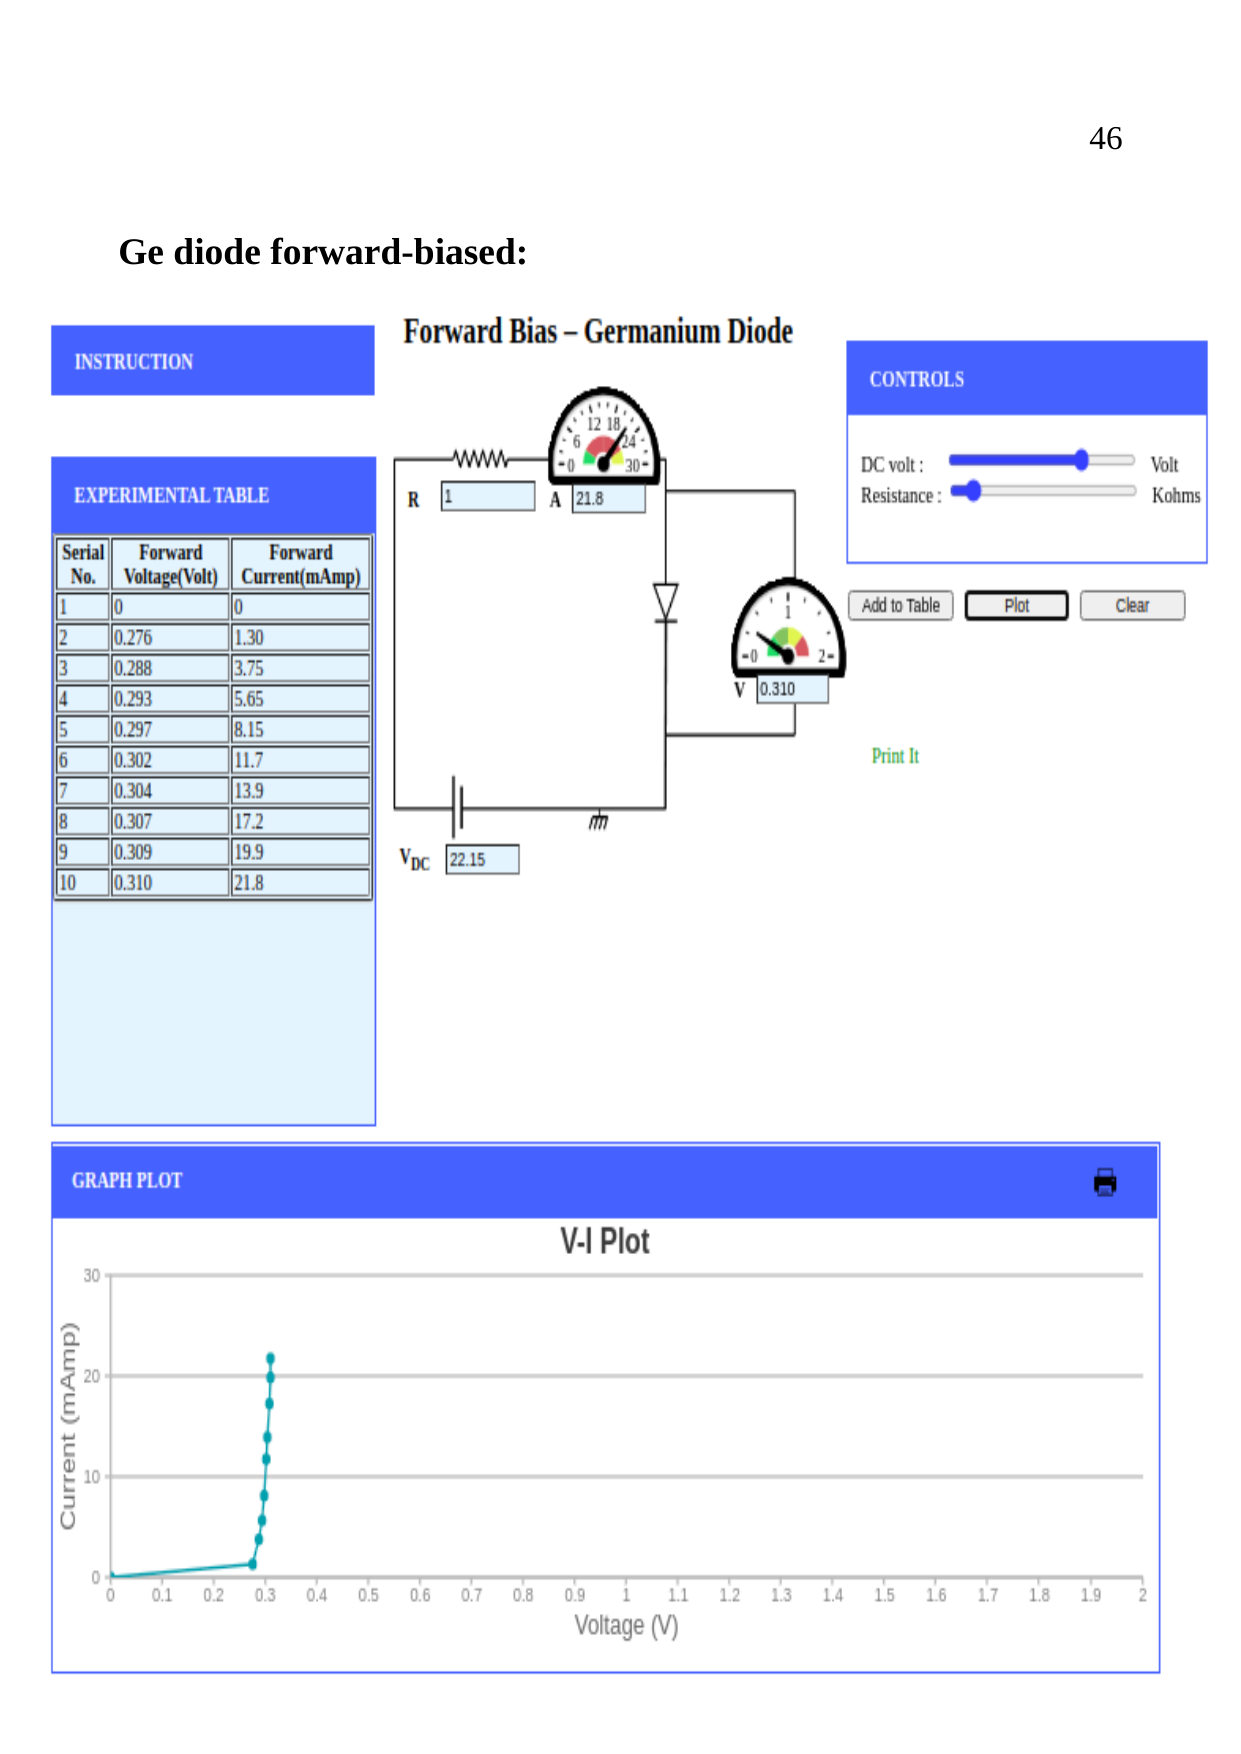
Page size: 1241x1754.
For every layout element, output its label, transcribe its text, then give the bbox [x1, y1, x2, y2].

text Ge diode forward-biased: [118, 229, 1122, 272]
picture [42, 315, 1227, 1683]
